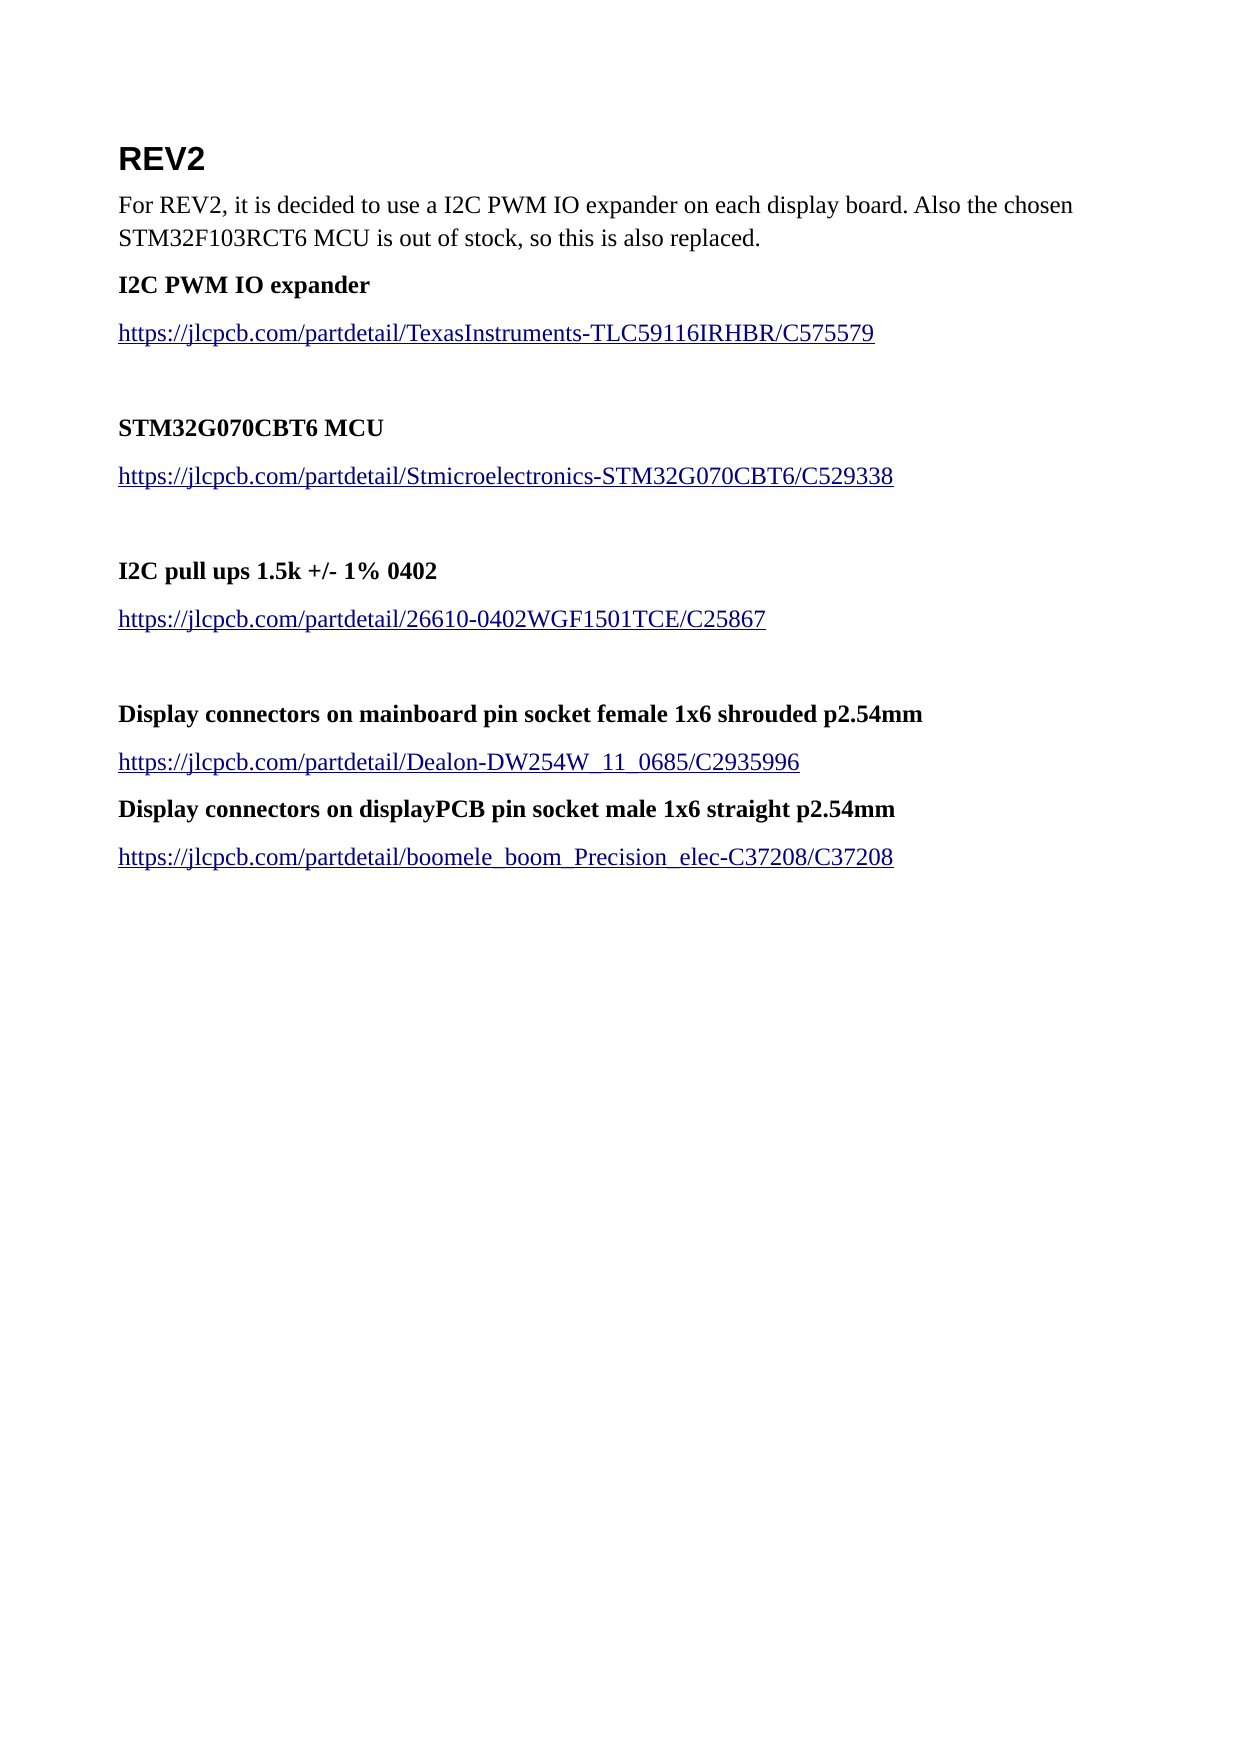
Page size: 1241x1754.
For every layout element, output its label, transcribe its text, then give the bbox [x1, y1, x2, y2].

text https://jlcpcb.com/partdetail/Stmicroelectronics-STM32G070CBT6/C529338 [118, 461, 1122, 490]
text https://jlcpcb.com/partdetail/Dealon-DW254W_11_0685/C2935996 [118, 747, 1122, 775]
text https://jlcpcb.com/partdetail/boomele_boom_Precision_elec-C37208/C37208 [118, 842, 1122, 871]
text For REV2, it is decided to use a I2C PWM IO expander on each display board. Also the chosen STM32F103RCT6 MCU is out of stock, so this is also replaced. [118, 190, 1122, 252]
text https://jlcpcb.com/partdetail/26610-0402WGF1501TCE/C25867 [118, 604, 1122, 632]
text I2C PWM IO expander [118, 271, 1122, 299]
text Display connectors on displayPCB pin socket male 1x6 straight p2.54mm [118, 794, 1122, 823]
text STM32G070CBT6 MCU [118, 413, 1122, 442]
text Display connectors on mainboard pin socket female 1x6 shrouded p2.54mm [118, 699, 1122, 728]
text I2C pull ups 1.5k +/- 1% 0402 [118, 556, 1122, 585]
text https://jlcpcb.com/partdetail/TexasInstruments-TLC59116IRHBR/C575579 [118, 318, 1122, 347]
subtitle REV2 [118, 139, 1122, 177]
